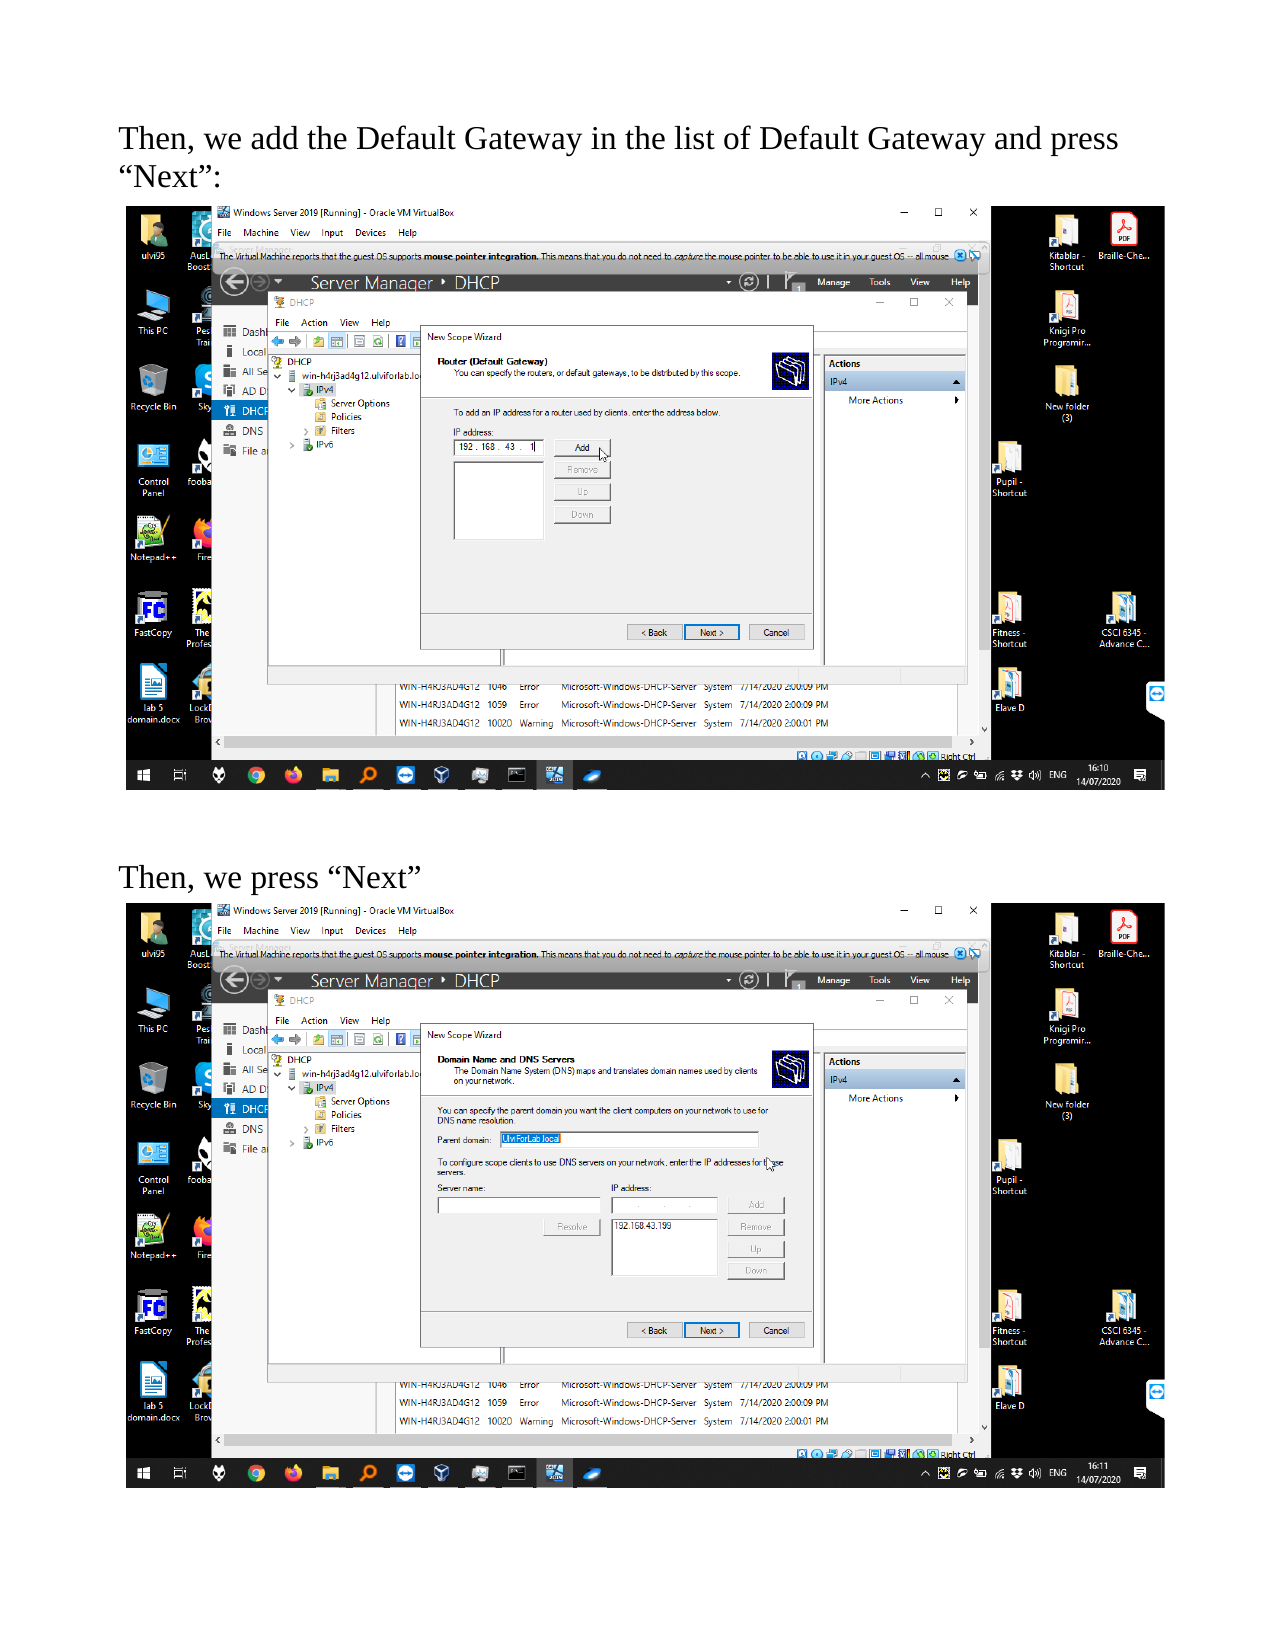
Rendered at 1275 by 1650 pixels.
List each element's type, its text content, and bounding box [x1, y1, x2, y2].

picture [126, 903, 1165, 1488]
picture [126, 206, 1165, 790]
text Then, we add the Default Gateway in the list of Default Gateway and press “Next”: [118, 118, 1157, 828]
text Then, we press “Next” [118, 858, 1157, 896]
